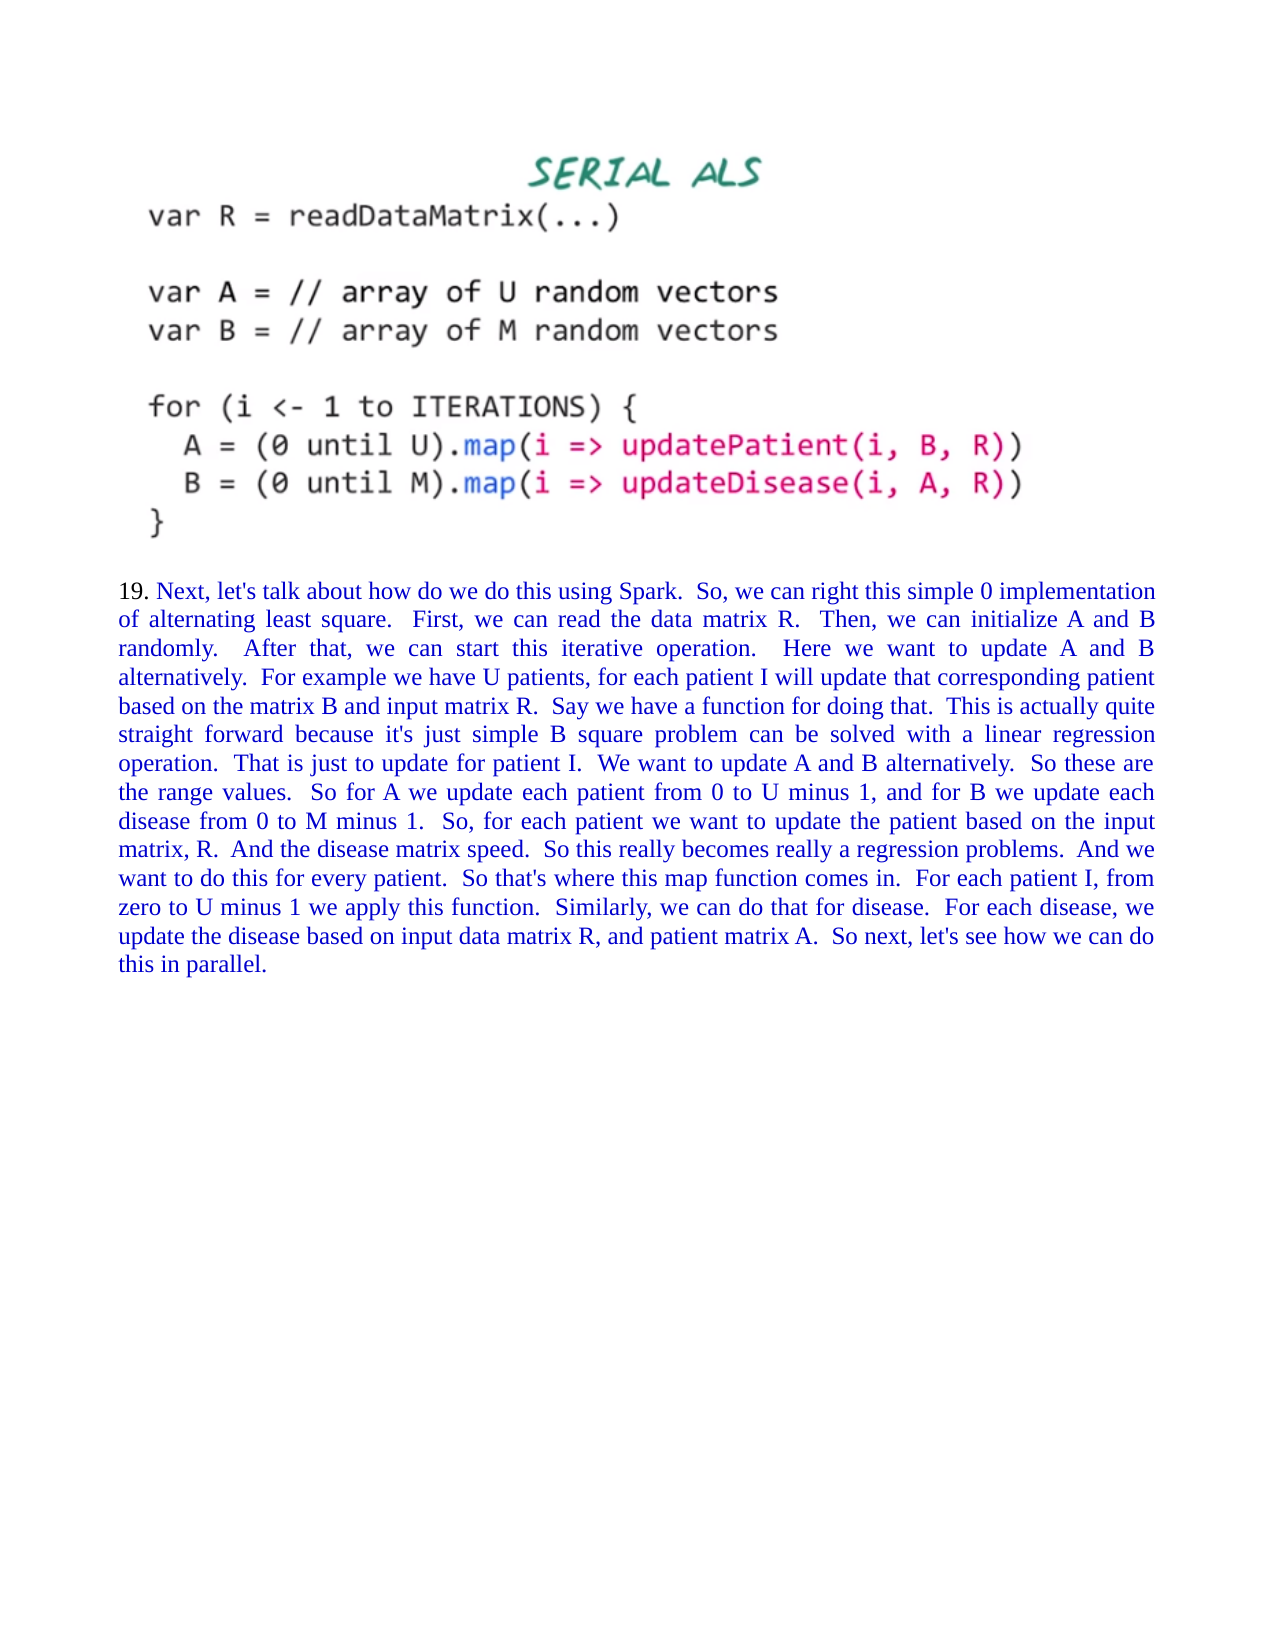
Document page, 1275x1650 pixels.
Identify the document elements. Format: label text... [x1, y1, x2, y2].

picture [118, 146, 1157, 547]
text 19. Next, let's talk about how do we do this using Spark. So, we can right this simple 0 implementation of alternating least square. First, we can read the data matrix R. Then, we can initialize A and B randomly. After that, we can start this iterative operation. Here we want to update A and B alternatively. For example we have U patients, for each patient I will update that corresponding patient based on the matrix B and input matrix R. Say we have a function for doing that. This is actually quite straight forward because it's just simple B square problem can be solved with a linear regression operation. That is just to update for patient I. We want to update A and B alternatively. So these are the range values. So for A we update each patient from 0 to U minus 1, and for B we update each disease from 0 to M minus 1. So, for each patient we want to update the patient based on the input matrix, R. And the disease matrix speed. So this really becomes really a regression problems. And we want to do this for every patient. So that's where this map function comes in. For each patient I, from zero to U minus 1 we apply this function. Similarly, we can do that for disease. For each disease, we update the disease based on input data matrix R, and patient matrix A. So next, let's see how we can do this in parallel. [118, 576, 1157, 978]
